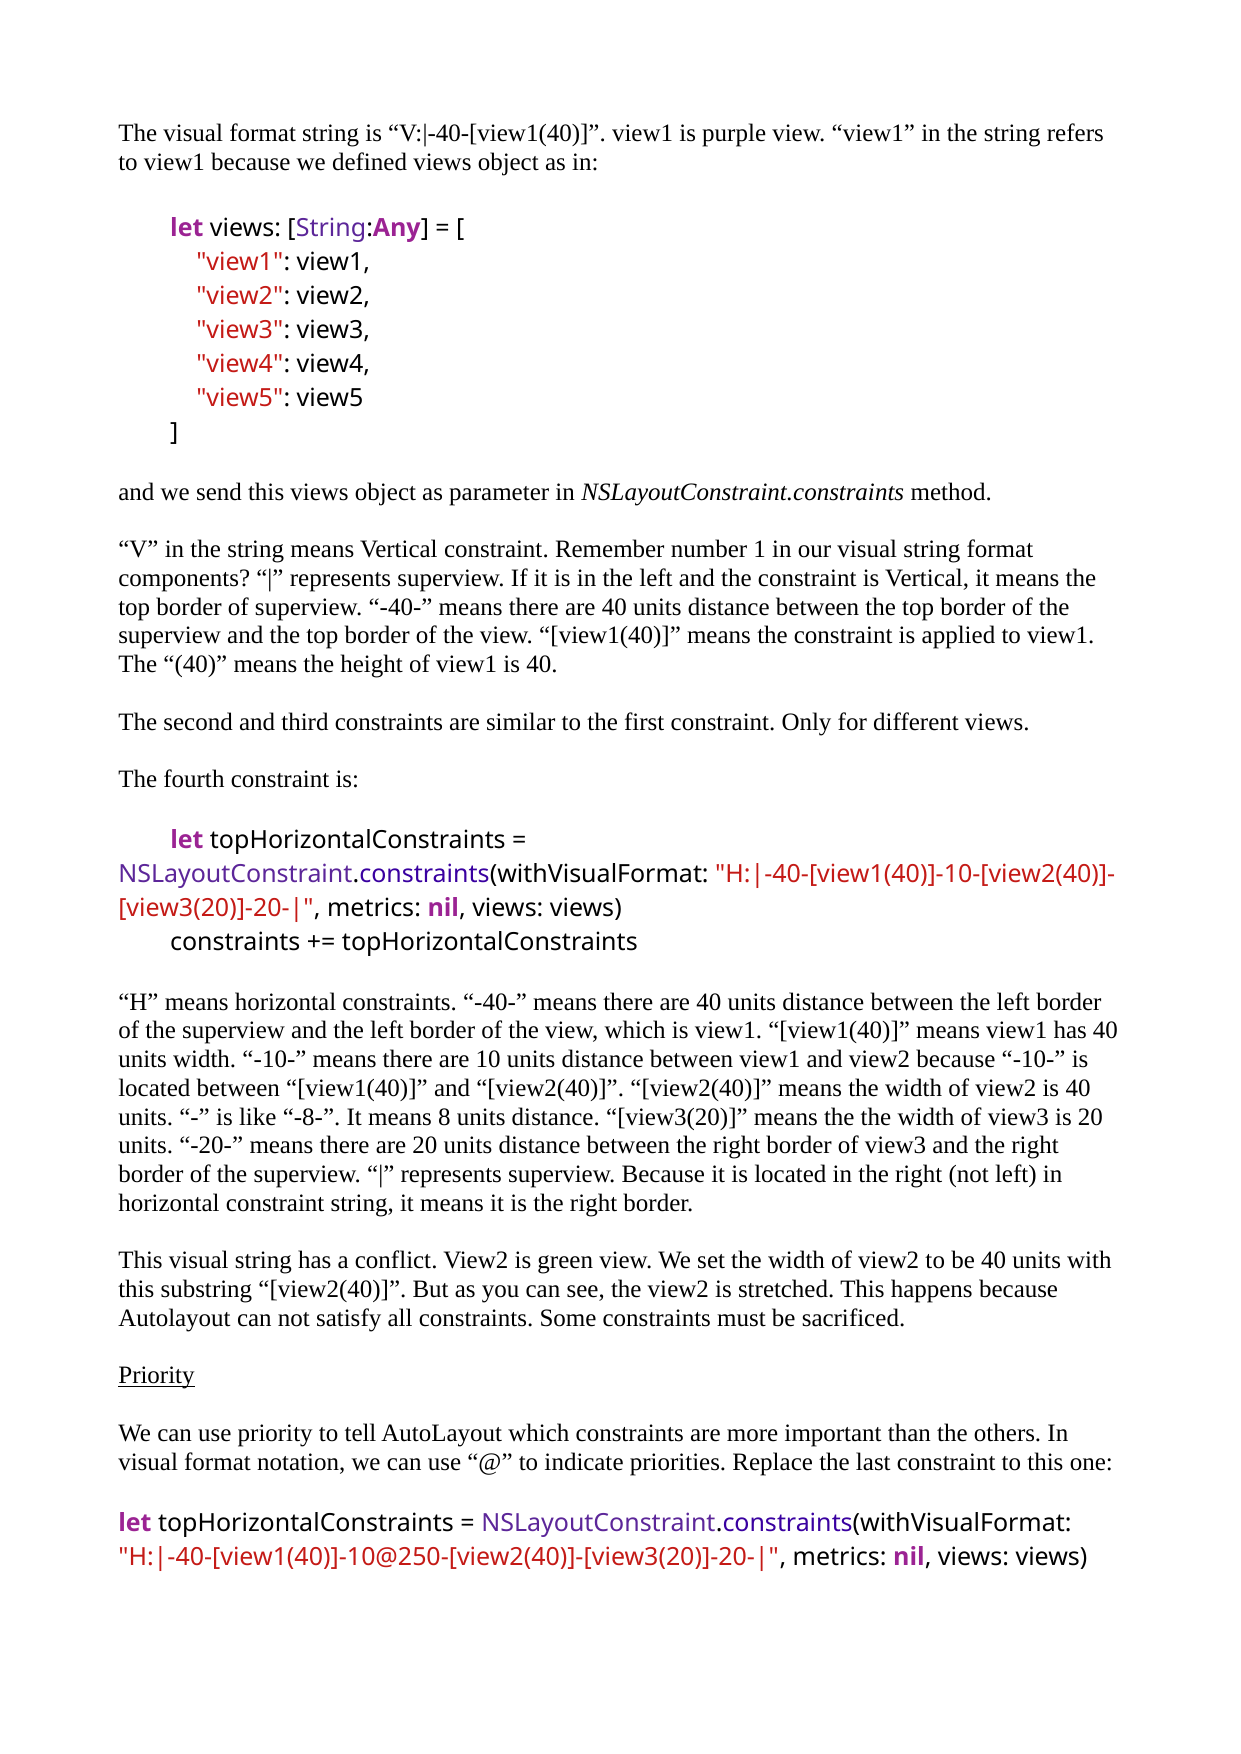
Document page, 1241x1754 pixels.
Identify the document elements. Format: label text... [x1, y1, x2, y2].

text let topHorizontalConstraints = NSLayoutConstraint.constraints(withVisualFormat: "H:|-40-[view1(40)]-10-[view2(40)]-[view3(20)]-20-|", metrics: nil, views: views) [118, 822, 1122, 924]
text Priority [118, 1361, 1122, 1389]
text We can use priority to tell AutoLayout which constraints are more important than the others. In visual format notation, we can use “@” to indicate priorities. Replace the last constraint to this one: [118, 1418, 1122, 1476]
text "view2": view2, [118, 278, 1122, 312]
text “H” means horizontal constraints. “-40-” means there are 40 units distance between the left border of the superview and the left border of the view, which is view1. “[view1(40)]” means view1 has 40 units width. “-10-” means there are 10 units distance between view1 and view2 because “-10-” is located between “[view1(40)]” and “[view2(40)]”. “[view2(40)]” means the width of view2 is 40 units. “-” is like “-8-”. It means 8 units distance. “[view3(20)]” means the the width of view3 is 20 units. “-20-” means there are 20 units distance between the right border of view3 and the right border of the superview. “|” represents superview. Because it is located in the right (not left) in horizontal constraint string, it means it is the right border. [118, 987, 1122, 1217]
text "view1": view1, [118, 244, 1122, 278]
text "view3": view3, [118, 312, 1122, 346]
text “V” in the string means Vertical constraint. Remember number 1 in our visual string format components? “|” represents superview. If it is in the left and the constraint is Vertical, it means the top border of superview. “-40-” means there are 40 units distance between the top border of the superview and the top border of the view. “[view1(40)]” means the constraint is applied to view1. The “(40)” means the height of view1 is 40. [118, 534, 1122, 678]
text The visual format string is “V:|-40-[view1(40)]”. view1 is purple view. “view1” in the string refers to view1 because we defined views object as in: [118, 118, 1122, 176]
text ] [118, 414, 1122, 448]
text constraints += topHorizontalConstraints [118, 924, 1122, 958]
text "view4": view4, [118, 346, 1122, 380]
text "view5": view5 [118, 380, 1122, 414]
text The fourth constraint is: [118, 764, 1122, 793]
text let views: [String:Any] = [ [118, 210, 1122, 244]
text and we send this views object as parameter in NSLayoutConstraint.constraints method. [118, 477, 1122, 506]
text This visual string has a conflict. View2 is green view. We set the width of view2 to be 40 units with this substring “[view2(40)]”. But as you can see, the view2 is stretched. This happens because Autolayout can not satisfy all constraints. Some constraints must be sacrificed. [118, 1246, 1122, 1332]
text let topHorizontalConstraints = NSLayoutConstraint.constraints(withVisualFormat: "H:|-40-[view1(40)]-10@250-[view2(40)]-[view3(20)]-20-|", metrics: nil, views: views) [118, 1504, 1122, 1572]
text The second and third constraints are similar to the first constraint. Only for different views. [118, 707, 1122, 736]
